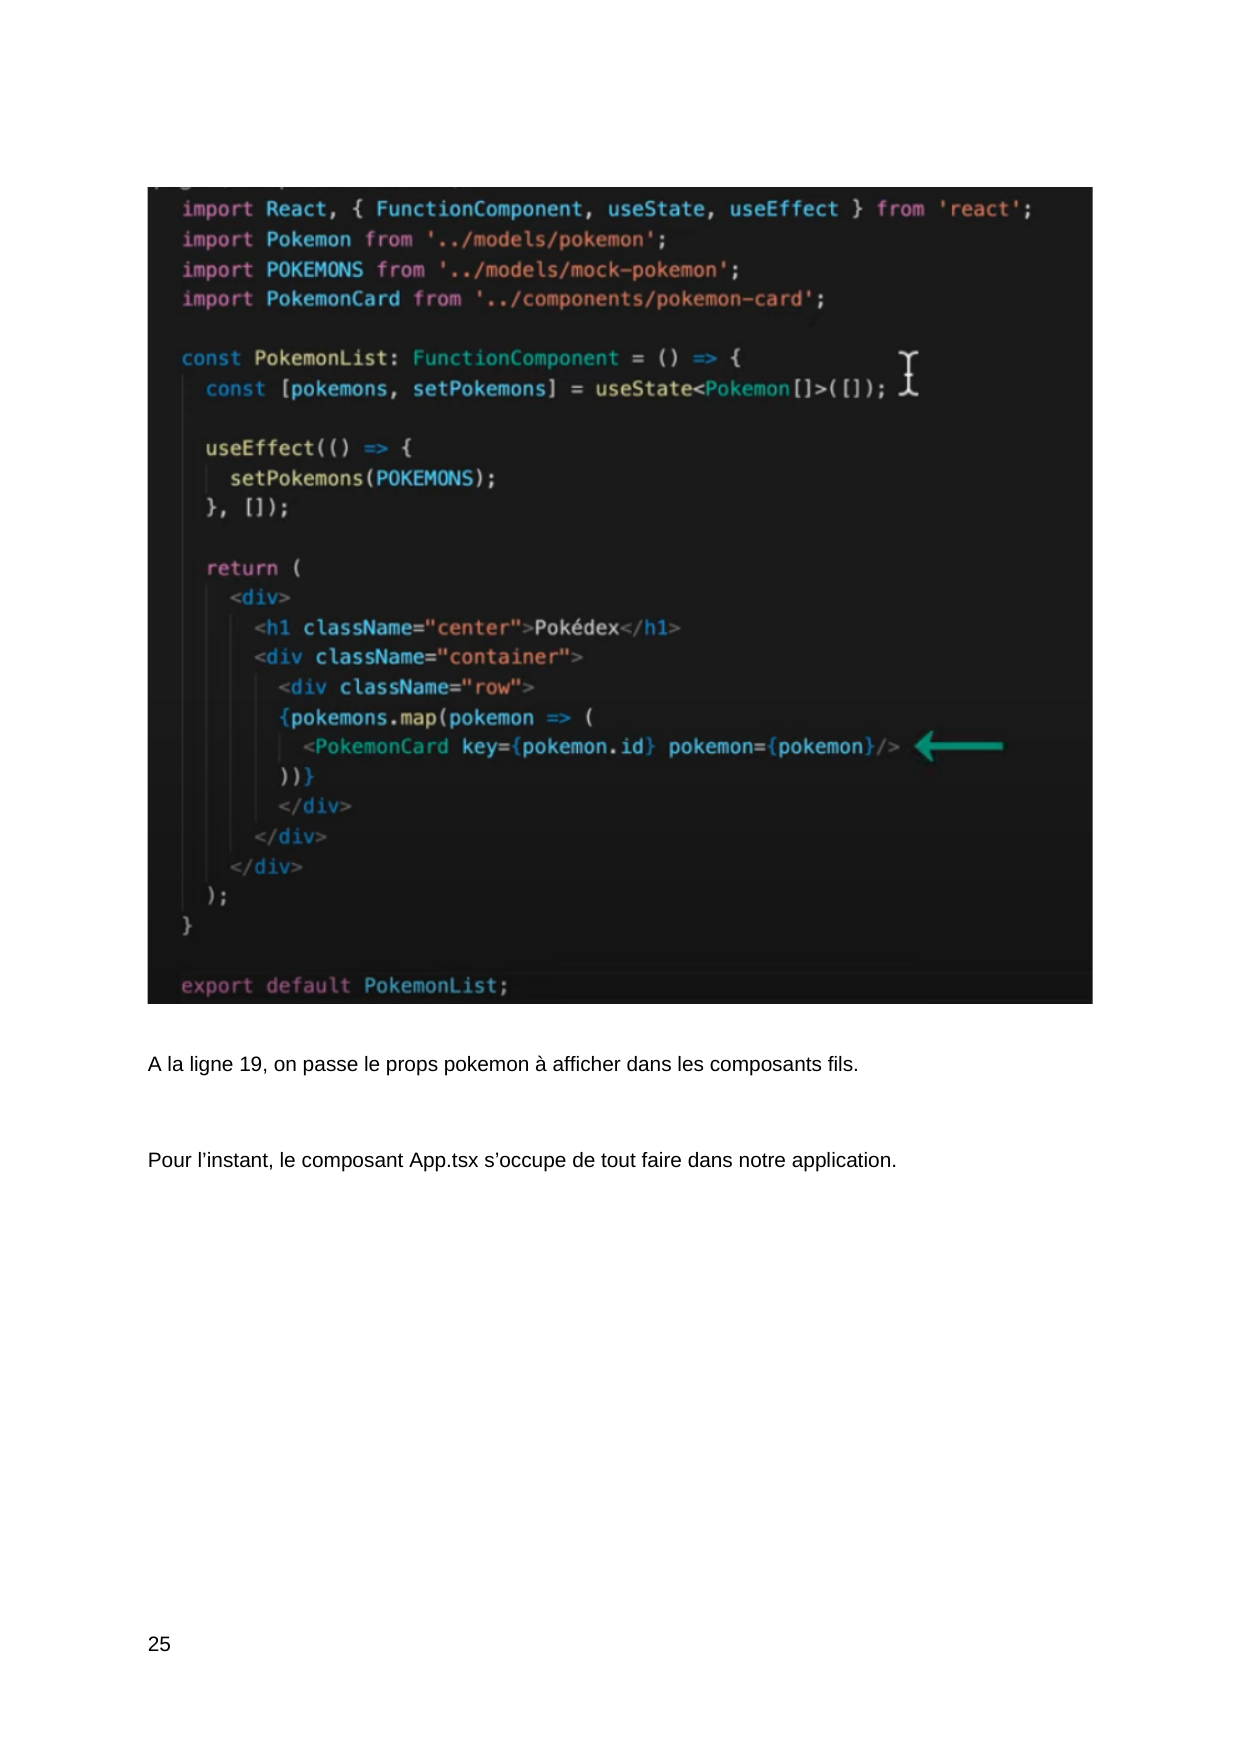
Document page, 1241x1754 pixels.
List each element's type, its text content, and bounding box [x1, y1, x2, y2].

text Pour l’instant, le composant App.tsx s’occupe de tout faire dans notre application. [148, 1147, 1093, 1171]
text A la ligne 19, on passe le props pokemon à afficher dans les composants fils. [148, 1052, 1093, 1076]
picture [147, 187, 1093, 1004]
